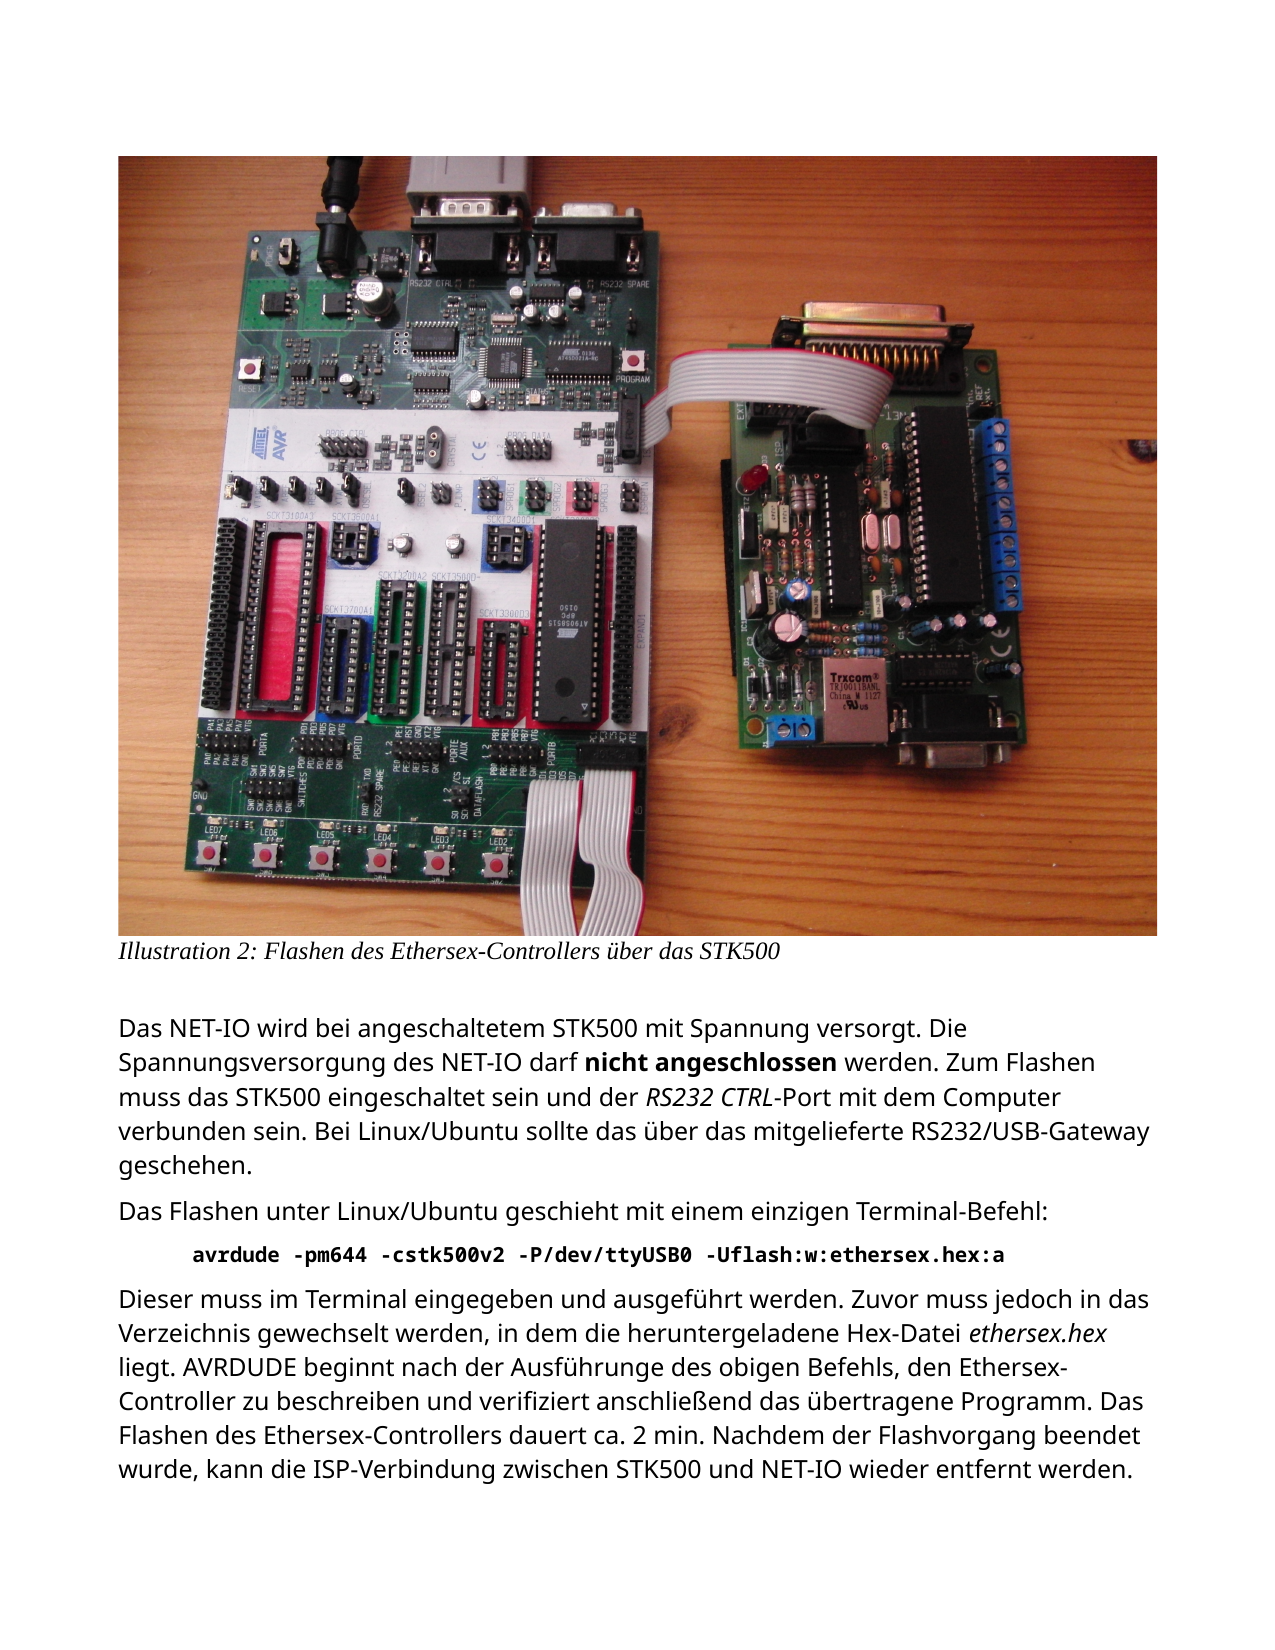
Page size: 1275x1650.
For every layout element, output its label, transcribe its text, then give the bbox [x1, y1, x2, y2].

text Dieser muss im Terminal eingegeben und ausgeführt werden. Zuvor muss jedoch in das Verzeichnis gewechselt werden, in dem die heruntergeladene Hex-Datei ethersex.hex liegt. AVRDUDE beginnt nach der Ausführunge des obigen Befehls, den Ethersex-Controller zu beschreiben und verifiziert anschließend das übertragene Programm. Das Flashen des Ethersex-Controllers dauert ca. 2 min. Nachdem der Flashvorgang beendet wurde, kann die ISP-Verbindung zwischen STK500 und NET-IO wieder entfernt werden. [118, 1281, 1157, 1486]
picture [118, 156, 1158, 936]
text Illustration 2: Flashen des Ethersex-Controllers über das STK500 [118, 936, 1157, 964]
text avrdude -pm644 -cstk500v2 -P/dev/ttyUSB0 -Uflash:w:ethersex.hex:a [118, 1240, 1157, 1269]
text Das NET-IO wird bei angeschaltetem STK500 mit Spannung versorgt. Die Spannungsversorgung des NET-IO darf nicht angeschlossen werden. Zum Flashen muss das STK500 eingeschaltet sein und der RS232 CTRL-Port mit dem Computer verbunden sein. Bei Linux/Ubuntu sollte das über das mitgelieferte RS232/USB-Gateway geschehen. [118, 1011, 1157, 1181]
text Das Flashen unter Linux/Ubuntu geschieht mit einem einzigen Terminal-Befehl: [118, 1194, 1157, 1228]
